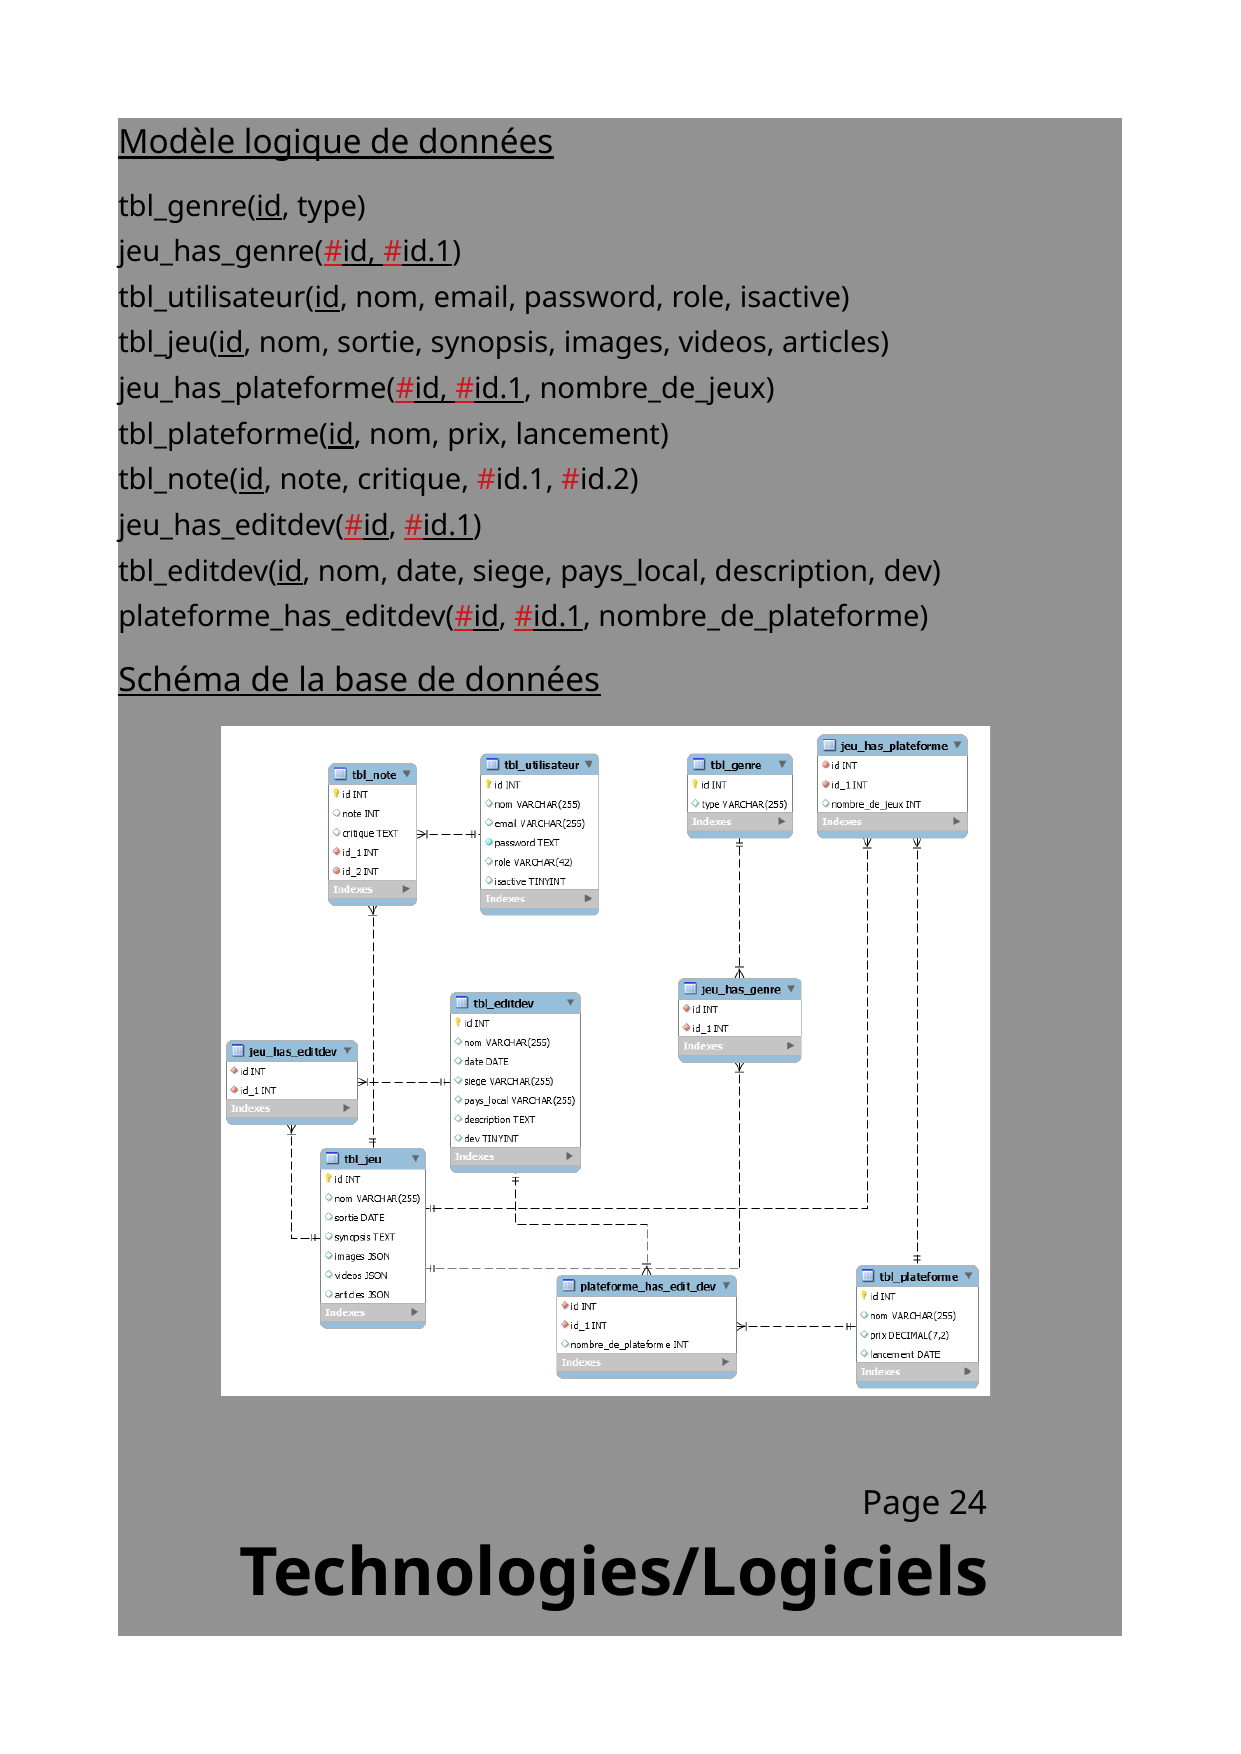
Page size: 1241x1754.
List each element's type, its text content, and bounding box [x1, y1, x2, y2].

text Page 24 [118, 1479, 1122, 1524]
text Technologies/Logiciels [118, 1524, 1122, 1615]
text Schéma de la base de données [118, 656, 1122, 701]
text tbl_genre(id, type) jeu_has_genre(#id, #id.1) tbl_utilisateur(id, nom, email, password, role, isactive) tbl_jeu(id, nom, sortie, synopsis, images, videos, articles) jeu_has_plateforme(#id, #id.1, nombre_de_jeux) tbl_plateforme(id, nom, prix, lancement) tbl_note(id, note, critique, #id.1, #id.2) jeu_has_editdev(#id, #id.1) tbl_editdev(id, nom, date, siege, pays_local, description, dev) plateforme_has_editdev(#id, #id.1, nombre_de_plateforme) [118, 185, 1122, 635]
text Modèle logique de données [118, 118, 1122, 163]
picture [221, 726, 991, 1396]
